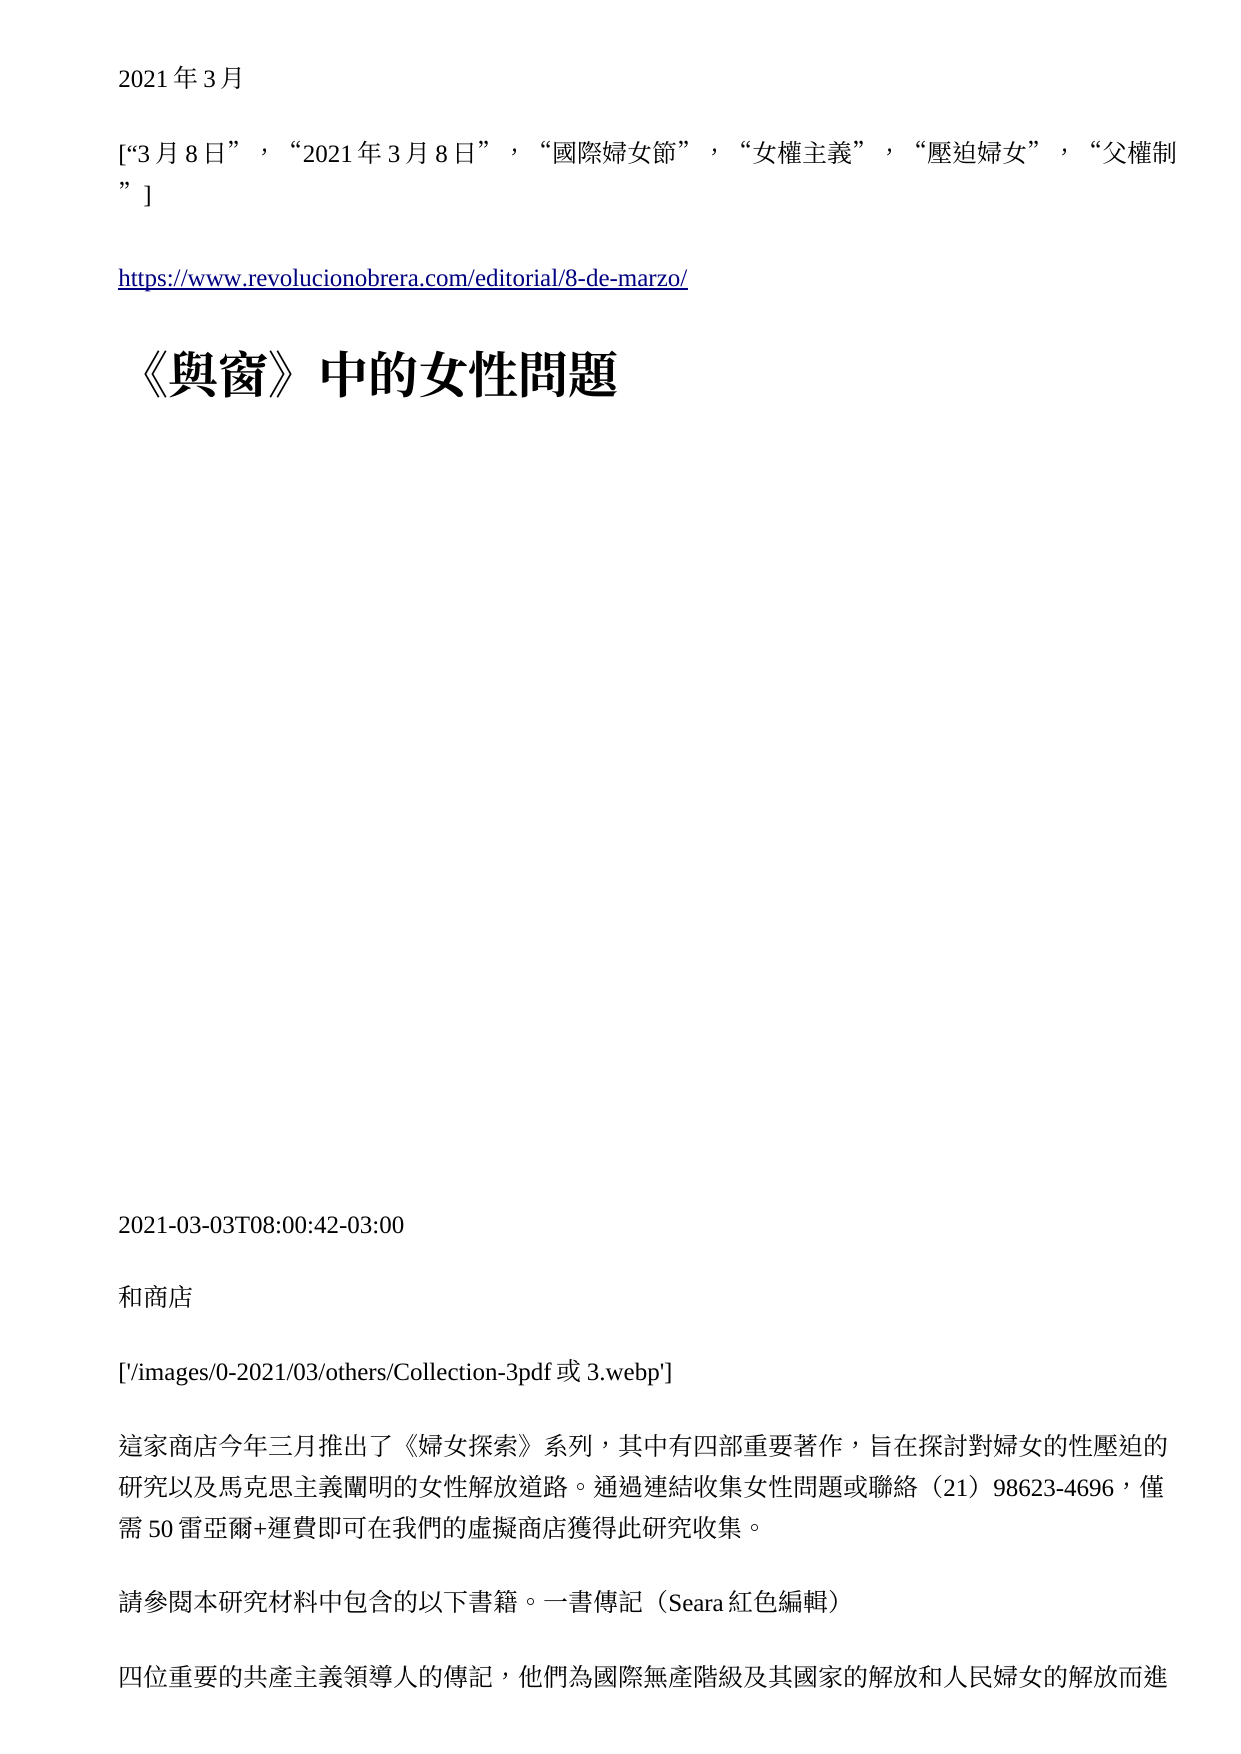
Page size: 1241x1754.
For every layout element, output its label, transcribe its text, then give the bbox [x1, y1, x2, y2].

text https://www.revolucionobrera.com/editorial/8-de-marzo/ [118, 230, 1181, 292]
text https://www.revolutionObrera.com/public html/wp-content/uploads/2017/09/hoz-martiloweb-e154779894458.jpg 2021-03-03T08:00:00-05:00 https://www.revolutionObrera.com/author/root/ [地]https://www.revolutionObrera.com/public html/wp-content/uploads/2017/09/hoz-martiloweb-520x245.jpg'，'https://www.revolutionObrera.com/public html/wp-content/uploads/2017/09/hoz-martiloweb-520x245.jpg'，'https://www.revolutionObrera.com/public html/wp-content/uploads/2017/09/hoz-martiloweb-520x245.jpg“，“哦。https://www.revolutionObrera.com/wp-content/uploads/2017/04/supportnos.jpg'，'https://www.revolutionObrera.com/public html/wp-content/plugins/telegram-bot/img/telegramiconmini.jpg'，'https://www.revolutionObrera.com/public html/wp-content/uploads/2020/10/pgi-620x349.png“，“哦。https://www.revolutionObrera.com/public html/wp-content/uploads/2021/01/bella-org-back-620x620.jpeg'，'https://www.revolutionObrera.com/public html/wp-content/uploads/2020/10/vologo-620x233.png'，'https://www.revolutionObrera.com/public html/wp-content/uploads/2020/10/blogs-620x165.png“，“哦。https://www.revolutionObrera.com/public html/wp-content/uploads/2021/01/ro-494.jpg'，'https://www.revolutionObrera.com/public html/wp-content/uploads/2021/01/almanaque-2121.jpg'，'https://www.revolutionObrera.com/public html/wp-content/uploads/2020/07/portadesafios.jpg“，“哦。https://www.revolutionObrera.com/wp-content/uploads/2020/01/programmuoclm.jpg'，'https://www.revolutionObrera.com/wp-content/uploads/2016/08/portalg.jpg'，'https://www.revolutionObrera.com/public html/wp-content/plugins/email-subscribers/lite/public/images/spinner.gif“，“哦。https://www.revolutionObrera.com/propossite/wp-content/uploads/2015/08/logof.png“] 女人不再是奴隸了！今年3月8日，129名工人因罷工要求改善工作條件，於1908年被僱主焚燬，引發了一場大規模的世界婦女運動，兩年後作出了決定，在社會主義婦女大會上，宣佈國際婦女節為國際婦女節，強調婦女解放的鬥爭與工人階級解放的鬥爭密不可分。 今年3月8日是在世界各國人民的鬥爭中紀念的，儘管各國採取了限制措施，以保護人民的生命不受這一流行病的影響，但這並沒有阻止抗議活動，抗議活動在許多地方以婦女為主角。但這也是在帝國主義以拜登的民主面孔對敘利亞進行轟炸、對巴勒斯坦的持續襲擊、對庫爾德斯坦、葉門、印度、土耳其等人民的戰爭中紀念的。通過帝國主義公司，不僅來自美國，而且來自歐洲、中國、俄羅斯、拉丁美洲、亞洲和非洲國家。隨著全球大規模裁員，他們以大流行為藉口，而事實上，他們正在消除經濟危機，並將其推到工人身上。由於各國無力應對這一流行病；製藥公司臭名昭著的使用Covid-19疫苗的業務……總之，這些事件加劇了世界各國人民的經濟和社會狀況，但對婦女來說更糟，因為除了飢餓外，過度開發，工資歧視和獲得保健、教育、公共服務的困難……流離失所、政治壓迫和殺害親人的國家恐怖……婦女必須以家庭暴力、殺害婦女、強姦等令人髮指的形式遭受父權制的壓迫，在一些國家，他們的政治權利被剝奪和喪失，因為他們是因為抗議而被殺害的，而在另一些國家，他們通過動員來爭取墮胎等要求，如果工人的直接鬥爭不要求實現這些要求，這將是一種形式。 在這種情況下，只有一個責任人，帝國主義資本主義更清楚地揭示了這一流行病；社會制度增加了婦女的雙重壓迫和剝削地位，使她們肩上的雙重負擔更加沉重：對資本主義制度的壓迫和剝削和他的同伴。 從對婦女，特別是工農婦女的雙重壓迫和剝削中解放出來，不能一次又一次地分開。因為用德國工人領袖貝貝爾的話來說，婦女和工人都是被壓迫者！婦女解放是無產階級解放的一部分！共同的敵人是支援這一制度的私有財產，這是加強父權制的經濟基礎，沒有為婦女解放提供經濟、社會或政治保障；同樣的情況也發生在男性工人身上，只是他們沒有遭受男子氣概的壓迫，因為他們是對婦女施加壓迫的人。 另一個重要的問題是，作為這一制度的受害者的男女工農必須明白，如果婦女不參加，他們的鬥爭就不會勝利，如果群眾組織、工會、反男權政治沒有自覺的工作，他們就不會參加。這些做法的缺乏，使許多人更容易集中精力參加資產階級女權主義組織，這些組織攻擊父權制，但與反對資本主義制度的鬥爭脫節，或者更糟的是，許多人遠離階級鬥爭。 現在的情況很簡單，資本主義必須被埋葬，剝削的寄生階級及其國家不能保證婦女和工人階級的解放，相反，人民的經濟條件每天都在惡化，反動國家每天都表現出無恥的同意。婦女和兒童生活在暴力中，每天都在踐踏人民婦女實現的少數真正的政治權利，因為有些權利，如婦女參與壓迫性國家機構，對工農婦女毫無用處。 這就是為什麼今天，在哥倫比亞，有意識的男女呼籲婦女和整個工人階級為結束壓迫和剝削制度而鬥爭，特別是迫切需要改善婦女的經濟和社會條件，他們的要求是在鬥爭委員會的綱領中提出的，必須通過無限期的普遍失業來實現。 我們還呼籲有意識的婦女參加革命共產黨的建設，這是推進革命、領導消滅資產階級國家和建立工農新國家的鬥爭的必要手段，執行社會主義綱領，從廢除私有制開始，改善婦女的經濟條件，使家務勞動和撫養子女社會化，全面保障墮胎權，集體和真正保護婦女，確保結束對婦女的壓迫對面臨男子暴力危險的婦女，對男子進行再教育運動，以及確保婦女在社會各方面充分和真正平等所需的一切。 戰鬥和革命的女人萬歲！ 女人不再是奴隸了！ 婦女解放是無產階級解放的一部分！ 指導委員會-共產主義工人聯合會（MLM） 2021年3月 [“3月8日”，“2021年3月8日”，“國際婦女節”，“女權主義”，“壓迫婦女”，“父權制”] [118, 59, 1181, 211]
text 2021-03-03T08:00:42-03:00 和商店 ['/images/0-2021/03/others/Collection-3pdf或3.webp'] 這家商店今年三月推出了《婦女探索》系列，其中有四部重要著作，旨在探討對婦女的性壓迫的研究以及馬克思主義闡明的女性解放道路。通過連結收集女性問題或聯絡（21）98623-4696，僅需50雷亞爾+運費即可在我們的虛擬商店獲得此研究收集。 請參閱本研究材料中包含的以下書籍。一書傳記（Seara紅色編輯） 四位重要的共產主義領導人的傳記，他們為國際無產階級及其國家的解放和人民婦女的解放而進行的艱苦鬥爭：波蘭羅莎盧森堡，德國克拉拉澤金和俄羅斯納德扎克魯普斯卡婭和亞歷山德拉科隆泰。 摘要 羅莎盧森堡（1871-1919） 克拉拉·澤金（1857-1933） 納德扎克·克魯普斯卡婭（1869-1939） 亞歷山德拉·M·科隆泰（1872-1952）第二冊——關於婦女問題的馬克思列寧主義毛澤東主義文字（紅海編輯） “這第一本筆記本的內容，為研究我國革命的一個根本問題提供了科學依據：喚醒婦女的革命怒火，發展群眾路線，使之成為革命的強大力量 馬克思主義關於婦女問題的文獻是相當廣泛的，因此這第一次選擇仍然是不完整的。但是，這裡包含的文字肯定會擴大關於政治化、組織和打擊婦女在人民中的重要性的辯論。在同以資產階級女權主義為代表的機會主義、修正主義及其婦女解放的資產階級論題作鬥爭的同時，紅瑟拉編輯。 《帝國主義戰爭與婦女》，列寧1916年《蘇維埃政權與婦女狀況》，列寧1919年《蘇維埃共和國婦女工人運動的任務——列寧在莫斯科市第四次黨外工作者會議上的講話》，1919年9月23日，列寧訴婦女完全平等案，1920年預言書《婦女解放》，N·克魯普斯卡婭，1933年，家庭和社會主義國家亞歷山德拉·科隆泰，家庭和婦女的有薪工作不再需要家務勞動1920年克拉拉·澤特金記事本《列寧與性問題》的主要政治問題必須是共產黨員教育勞動婦女的重點婦女運動與青年運動的認同共產黨員婦女的組織共產黨員在婦女中的鼓動和宣傳俄國婦女狀況革命後不久婦女與社會主義，奧古斯特·貝貝爾，1879年共產黨員與家庭馬克思恩格斯，1848年資本主義與家庭，馬克思《資本論》，第一卷，第十三章兩個失業者之家，卡爾《資本論》，第一卷，第二章。恩格斯的母親從他們的孩子那裡搶走了恩格斯家庭的解體恩格斯家庭的起源，恩格斯夫人-1884年工會家庭一夫一妻制家庭野蠻與文明毛澤東婦女在人民戰爭中，馬克思主義與婦女解放，岡薩洛總統，1986年財產與婦女關係解放問題婦女政治化他們力圖反對發展婦女運動祕魯共產黨第一次代表大會決議中國工業化和解放的道路克勞迪布羅耶爾增加生產和加深知識婦女抵抗勝利書目的一個例子 第三冊蔣經國共產黨領導人的革命志向 國際無產階級偉大的共產主義領袖、中國無產階級文化大革命的領袖蔣經國是毛澤東主席的戰友，在階級鬥爭和修正主義學校聯盟的炮火中，支援毛澤東左派的立場。她是在毛主席死後被捕的，她不接受毛主義對她的否認，在審判中為自己辯護。他最後說：“我遵循毛主席和黨的路線。你現在所做的是要求寡婦為毛主席買單。好吧，我告訴你，我很高興也很榮幸能支付毛主席的賬單，”我說，“我已經完成了我的計劃！搞革命不是犯罪！”重申了他作為毛主義者的地位，為共產黨人、新老一代樹立了堅定和無畏地追求共產主義的榜樣。 一個反抗易南傳統的人：毛澤東的徒弟和戰友們進行土地改革和社會研究，學習逆流進攻舊的上層建築……及其守護者。京劇革命。文革領袖。奪取權力。革命的迴歸與轉折“反對別人容易革命，反對自己難革命”羅姆彭多舊思想新鬥爭插曲最後一次偉大戰役毛之死和資本主義政變20世紀最臭名昭著的審判：“我滿足於支付毛主席的賬單”毛澤東的妻子和同志在三八年期間被謀殺，直到被證明否則敢於像蔣經書第四卷《婦女與革命》（紅海編輯） “在這本書中，我們收集了一些革命過程中婦女問題和階級鬥爭的文字。來自越南的Mai Thi、莫三比克的Samora Machel、韓國的Kim Il-Sung和尼泊爾的Parvati為研究這一革命關鍵問題作出了重要貢獻。” 總結越南婦女昨天和今天（麥錫圖）封建社會婦女的“雨點”美麗傳統工人階級旗幟下的奴隸新婦女解放婦女和繼承過去的思想鬥爭堅持不懈的有效措施解放婦女是時代的必然革命、其連續性的保證、其勝利的條件（薩莫拉·馬謝爾，弗裡利莫總統和莫三比克人民共和國總統，1973年）革命和婦女解放會議的歷史背景需要解放以剝削制度為出發點思想文化統治機制對抗的定義戰略戰術問題行動路線婦女組織莫三比克婦女組織的結構婦女在人民戰爭中的領導權問題尼泊爾（工人帕瓦蒂）介紹婦女領導權問題在PCN（毛主義）領導權問題和婦女進入政治舞臺較晚，目前的生產方式不利於婦女的鬥爭，婦女的鬥爭比男子的鬥爭更為複雜，體現了共產黨的宗法價值觀婦女幹部主觀努力不足男子放棄特權的意願不足政治路線與婦女領導私有財產問題與婦女領導問題尼泊爾婦女領導的若干經驗革命戰士（金日成） [118, 1177, 1181, 1693]
subtitle 《與窗》中的女性問題 [118, 336, 1181, 408]
